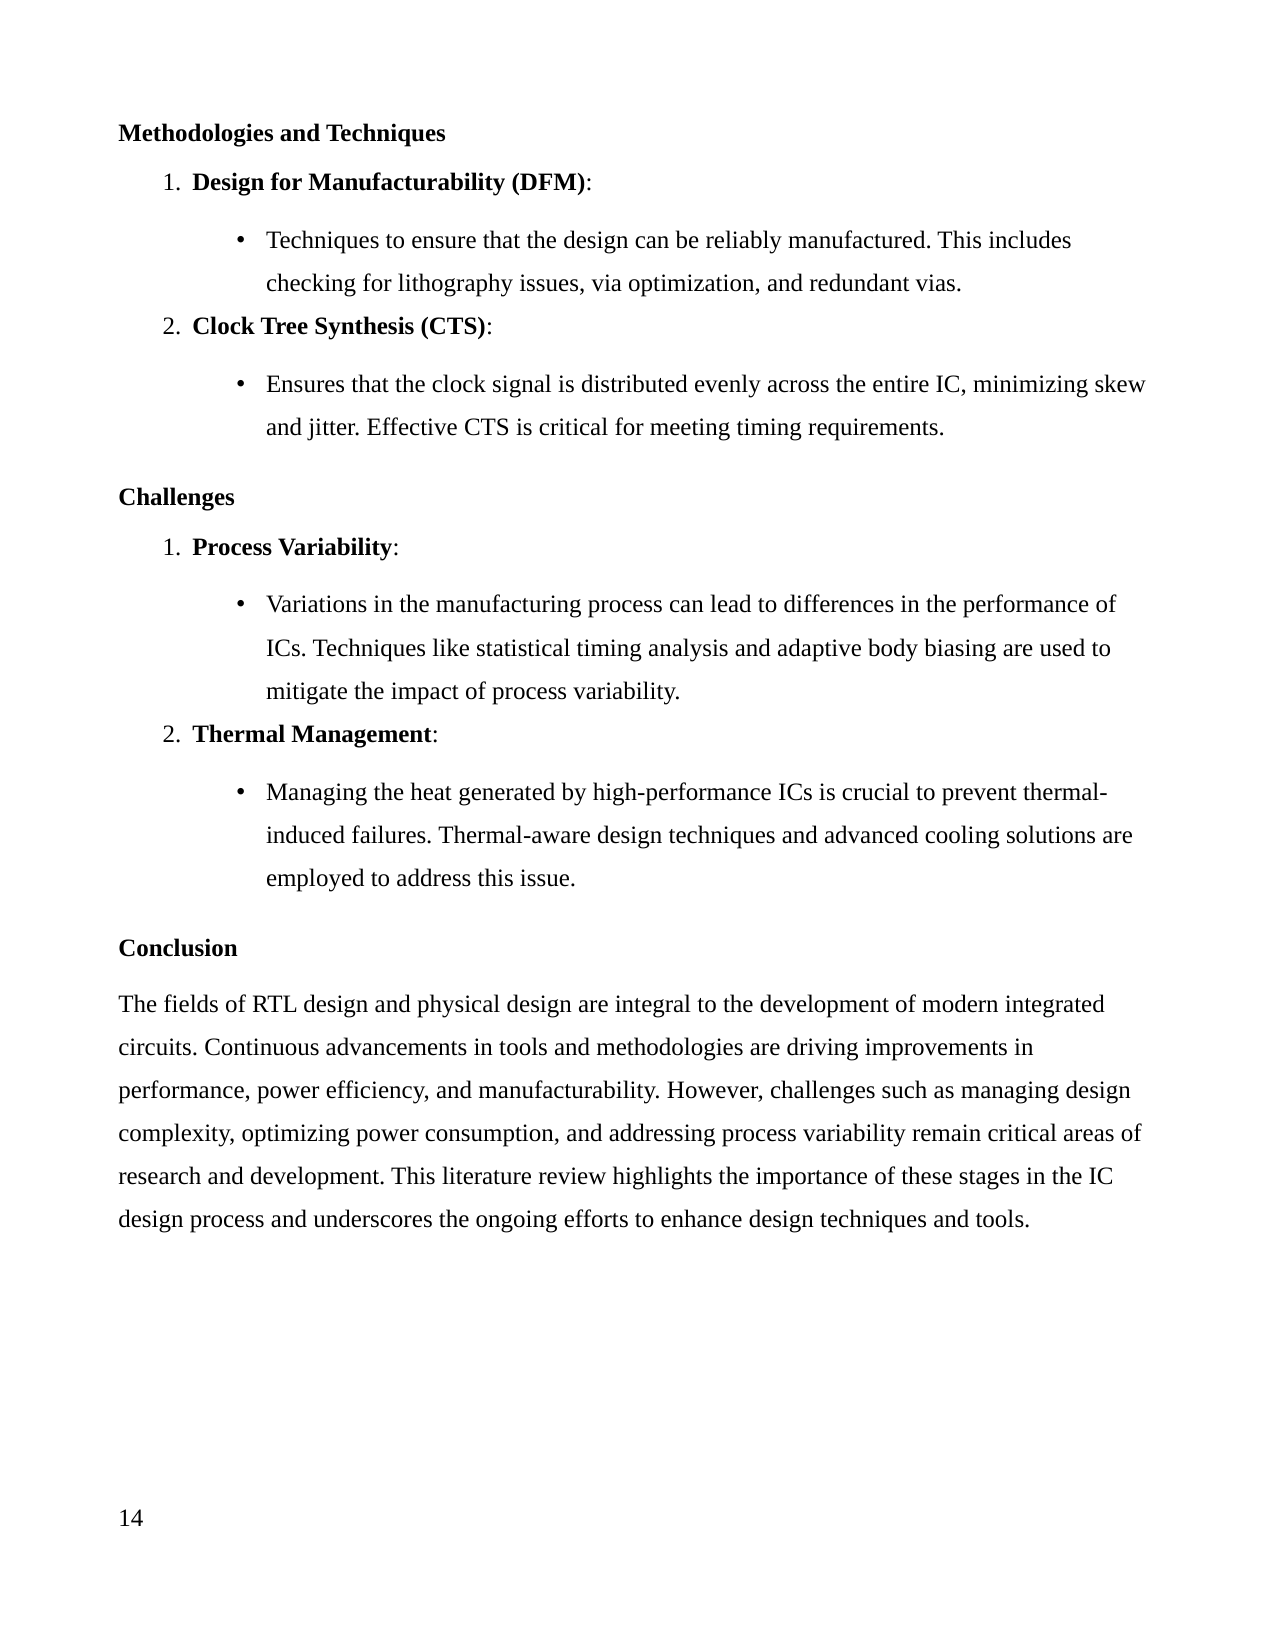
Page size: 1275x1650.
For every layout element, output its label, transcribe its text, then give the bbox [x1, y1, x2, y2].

list Thermal Management: [162, 719, 1157, 748]
text The fields of RTL design and physical design are integral to the development of modern integrated circuits. Continuous advancements in tools and methodologies are driving improvements in performance, power efficiency, and manufacturability. However, challenges such as managing design complexity, optimizing power consumption, and addressing process variability remain critical areas of research and development. This literature review highlights the importance of these stages in the IC design process and underscores the ongoing efforts to enhance design techniques and tools. [118, 989, 1157, 1233]
list Ensures that the clock signal is distributed evenly across the entire IC, minimizing skew and jitter. Effective CTS is critical for meeting timing requirements. [236, 369, 1157, 441]
list Techniques to ensure that the design can be reliably manufactured. This includes checking for lithography issues, via optimization, and redundant vias. [236, 225, 1157, 297]
list Design for Manufacturability (DFM): [162, 167, 1157, 196]
subtitle Challenges [118, 482, 1157, 511]
list Managing the heat generated by high-performance ICs is crucial to prevent thermal-induced failures. Thermal-aware design techniques and advanced cooling solutions are employed to address this issue. [236, 777, 1157, 892]
list Clock Tree Synthesis (CTS): [162, 311, 1157, 340]
subtitle Methodologies and Techniques [118, 118, 1157, 147]
list Process Variability: [162, 532, 1157, 561]
list Variations in the manufacturing process can lead to differences in the performance of ICs. Techniques like statistical timing analysis and adaptive body biasing are used to mitigate the impact of process variability. [236, 589, 1157, 704]
subtitle Conclusion [118, 933, 1157, 962]
